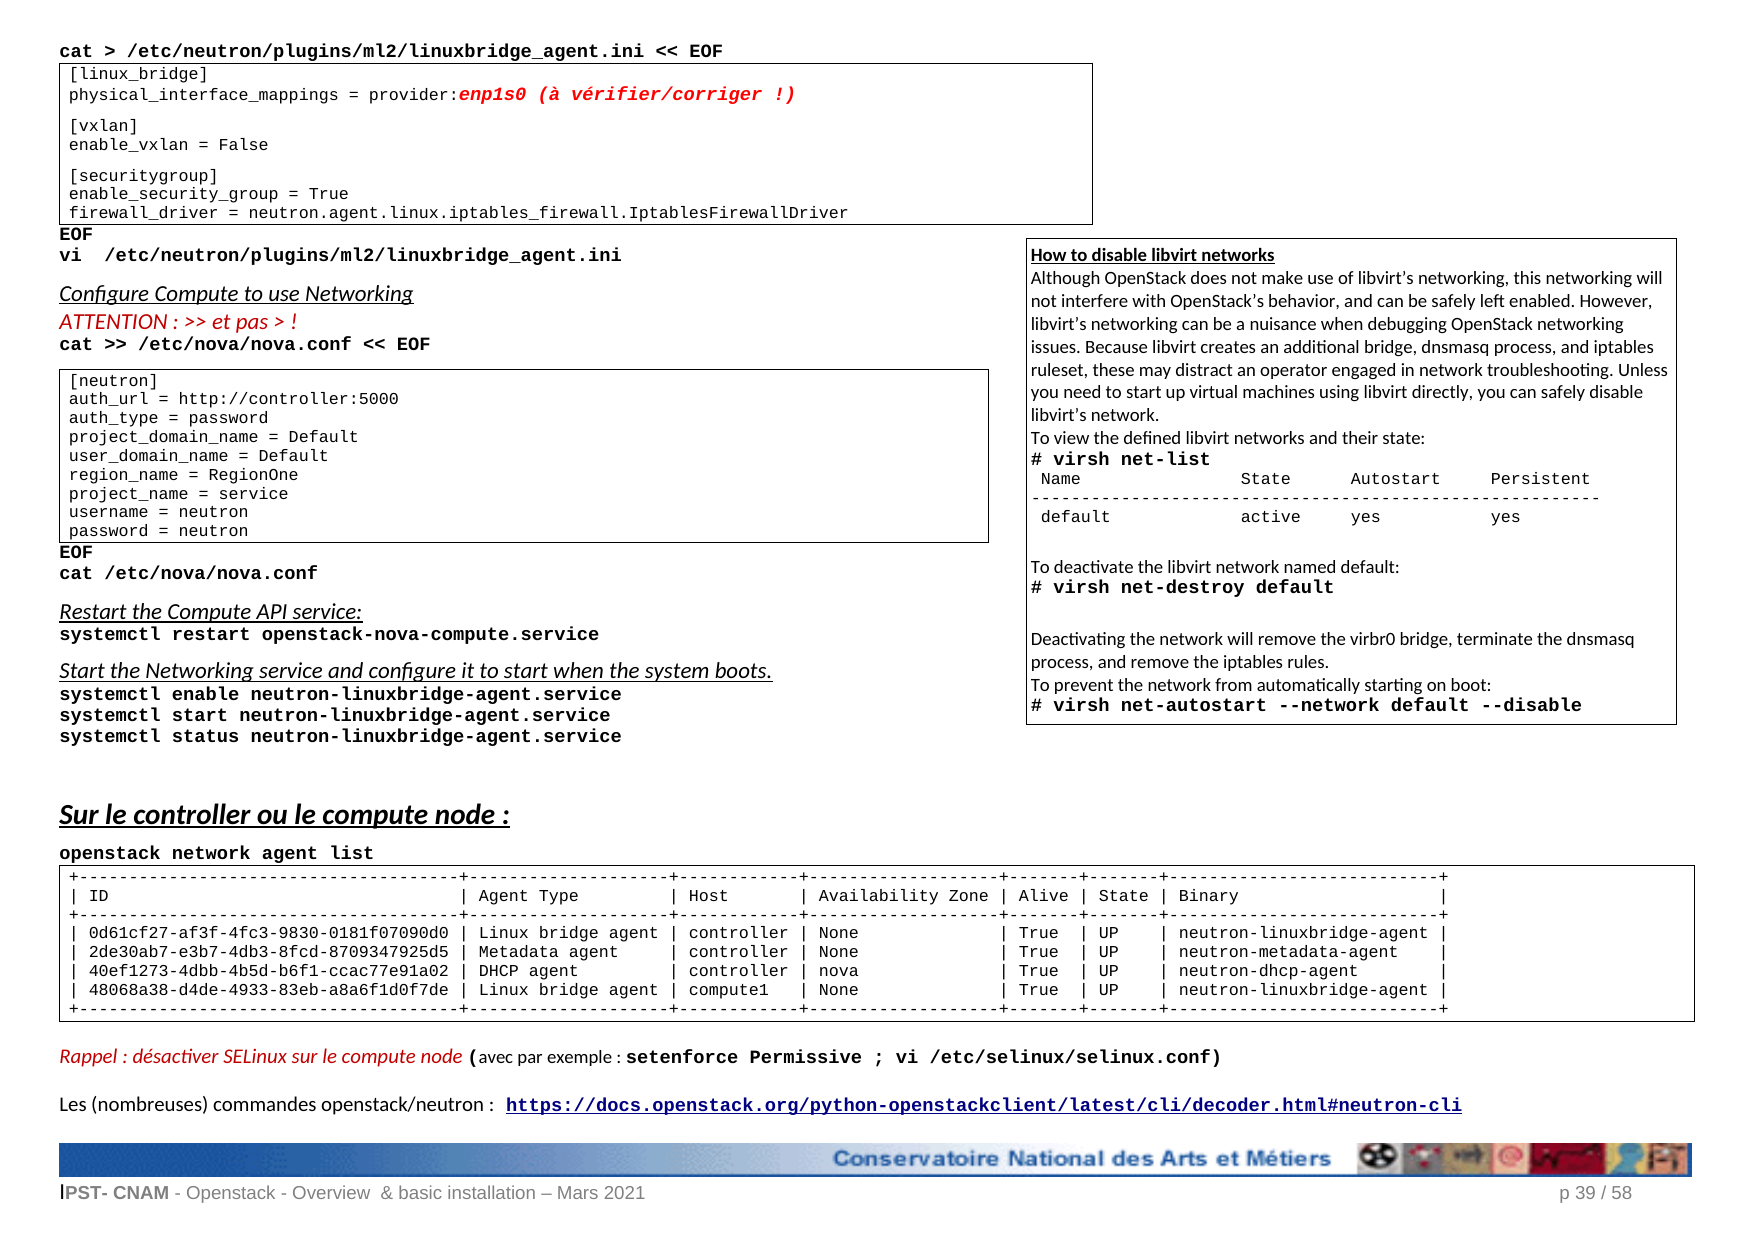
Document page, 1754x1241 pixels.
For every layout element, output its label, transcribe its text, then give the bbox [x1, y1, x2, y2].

text | 0d61cf27-af3f-4fc3-9830-0181f07090d0 | Linux bridge agent | controller | None | True | UP | neutron-linuxbridge-agent | [60, 922, 1694, 941]
text [vxlan] [60, 114, 1092, 133]
text region_name = RegionOne [60, 463, 988, 482]
text [neutron] [60, 370, 988, 388]
text Sur le controller ou le compute node : [59, 796, 1695, 831]
text | 40ef1273-4dbb-4b5d-b6f1-ccac77e91a02 | DHCP agent | controller | nova | True | UP | neutron-dhcp-agent | [60, 959, 1694, 978]
text enable_vxlan = False [60, 133, 1092, 155]
text [1027, 597, 1676, 625]
text ATTENTION : >> et pas > ! [1677, 307, 1695, 335]
text password = neutron [60, 520, 988, 542]
text systemctl status neutron-linuxbridge-agent.service [59, 727, 1695, 748]
text cat >> /etc/nova/nova.conf << EOF [1027, 335, 1676, 356]
text [linux_bridge] [60, 64, 1092, 81]
text ATTENTION : >> et pas > ! [59, 307, 1026, 335]
text Restart the Compute API service: [59, 597, 1026, 625]
text cat > /etc/neutron/plugins/ml2/linuxbridge_agent.ini << EOF [59, 41, 1695, 63]
text auth_url = http://controller:5000 [60, 388, 988, 407]
text Start the Networking service and configure it to start when the system boots. [59, 657, 1026, 684]
text Configure Compute to use Networking [59, 279, 1026, 307]
text project_domain_name = Default [60, 426, 988, 444]
text user_domain_name = Default [60, 444, 988, 463]
text +--------------------------------------+--------------------+------------+-------------------+-------+-------+---------------------------+ [60, 997, 1694, 1021]
text +--------------------------------------+--------------------+------------+-------------------+-------+-------+---------------------------+ [60, 866, 1694, 884]
text | ID | Agent Type | Host | Availability Zone | Alive | State | Binary | [60, 884, 1694, 903]
text Rappel : désactiver SELinux sur le compute node (avec par exemple : setenforce Permissive ; vi /etc/selinux/selinux.conf) [59, 1044, 1695, 1069]
text Start the Networking service and configure it to start when the system boots. [1027, 657, 1676, 684]
text [1027, 543, 1676, 564]
text openstack network agent list [59, 844, 1695, 865]
text firewall_driver = neutron.agent.linux.iptables_firewall.IptablesFirewallDriver [60, 202, 1092, 224]
text [1677, 543, 1695, 564]
text physical_interface_mappings = provider:enp1s0 (à vérifier/corriger !) [60, 81, 1092, 106]
text EOF [59, 543, 1026, 564]
text | 2de30ab7-e3b7-4db3-8fcd-8709347925d5 | Metadata agent | controller | None | True | UP | neutron-metadata-agent | [60, 941, 1694, 959]
text [securitygroup] [60, 164, 1092, 183]
text cat /etc/nova/nova.conf [59, 564, 1026, 585]
text +--------------------------------------+--------------------+------------+-------------------+-------+-------+---------------------------+ [60, 903, 1694, 922]
text systemctl enable neutron-linuxbridge-agent.service [59, 684, 1026, 706]
text Configure Compute to use Networking [1027, 279, 1676, 307]
text systemctl start neutron-linuxbridge-agent.service [59, 706, 1695, 727]
text project_name = service [60, 482, 988, 501]
text EOF [59, 225, 1695, 246]
text systemctl enable neutron-linuxbridge-agent.service [1027, 684, 1676, 706]
text cat /etc/nova/nova.conf [1027, 564, 1676, 585]
text vi /etc/neutron/plugins/ml2/linuxbridge_agent.ini [59, 246, 1026, 267]
text cat >> /etc/nova/nova.conf << EOF [59, 335, 1026, 356]
text vi /etc/neutron/plugins/ml2/linuxbridge_agent.ini [1027, 246, 1676, 267]
text ATTENTION : >> et pas > ! [1027, 307, 1676, 335]
text Les (nombreuses) commandes openstack/neutron : https://docs.openstack.org/python-openstackclient/latest/cli/decoder.html#neutron-cli [59, 1091, 1695, 1117]
text systemctl restart openstack-nova-compute.service [1027, 625, 1676, 646]
text enable_security_group = True [60, 183, 1092, 202]
text systemctl restart openstack-nova-compute.service [59, 625, 1026, 646]
text auth_type = password [60, 407, 988, 426]
text | 48068a38-d4de-4933-83eb-a8a6f1d0f7de | Linux bridge agent | compute1 | None | True | UP | neutron-linuxbridge-agent | [60, 978, 1694, 997]
text username = neutron [60, 501, 988, 520]
